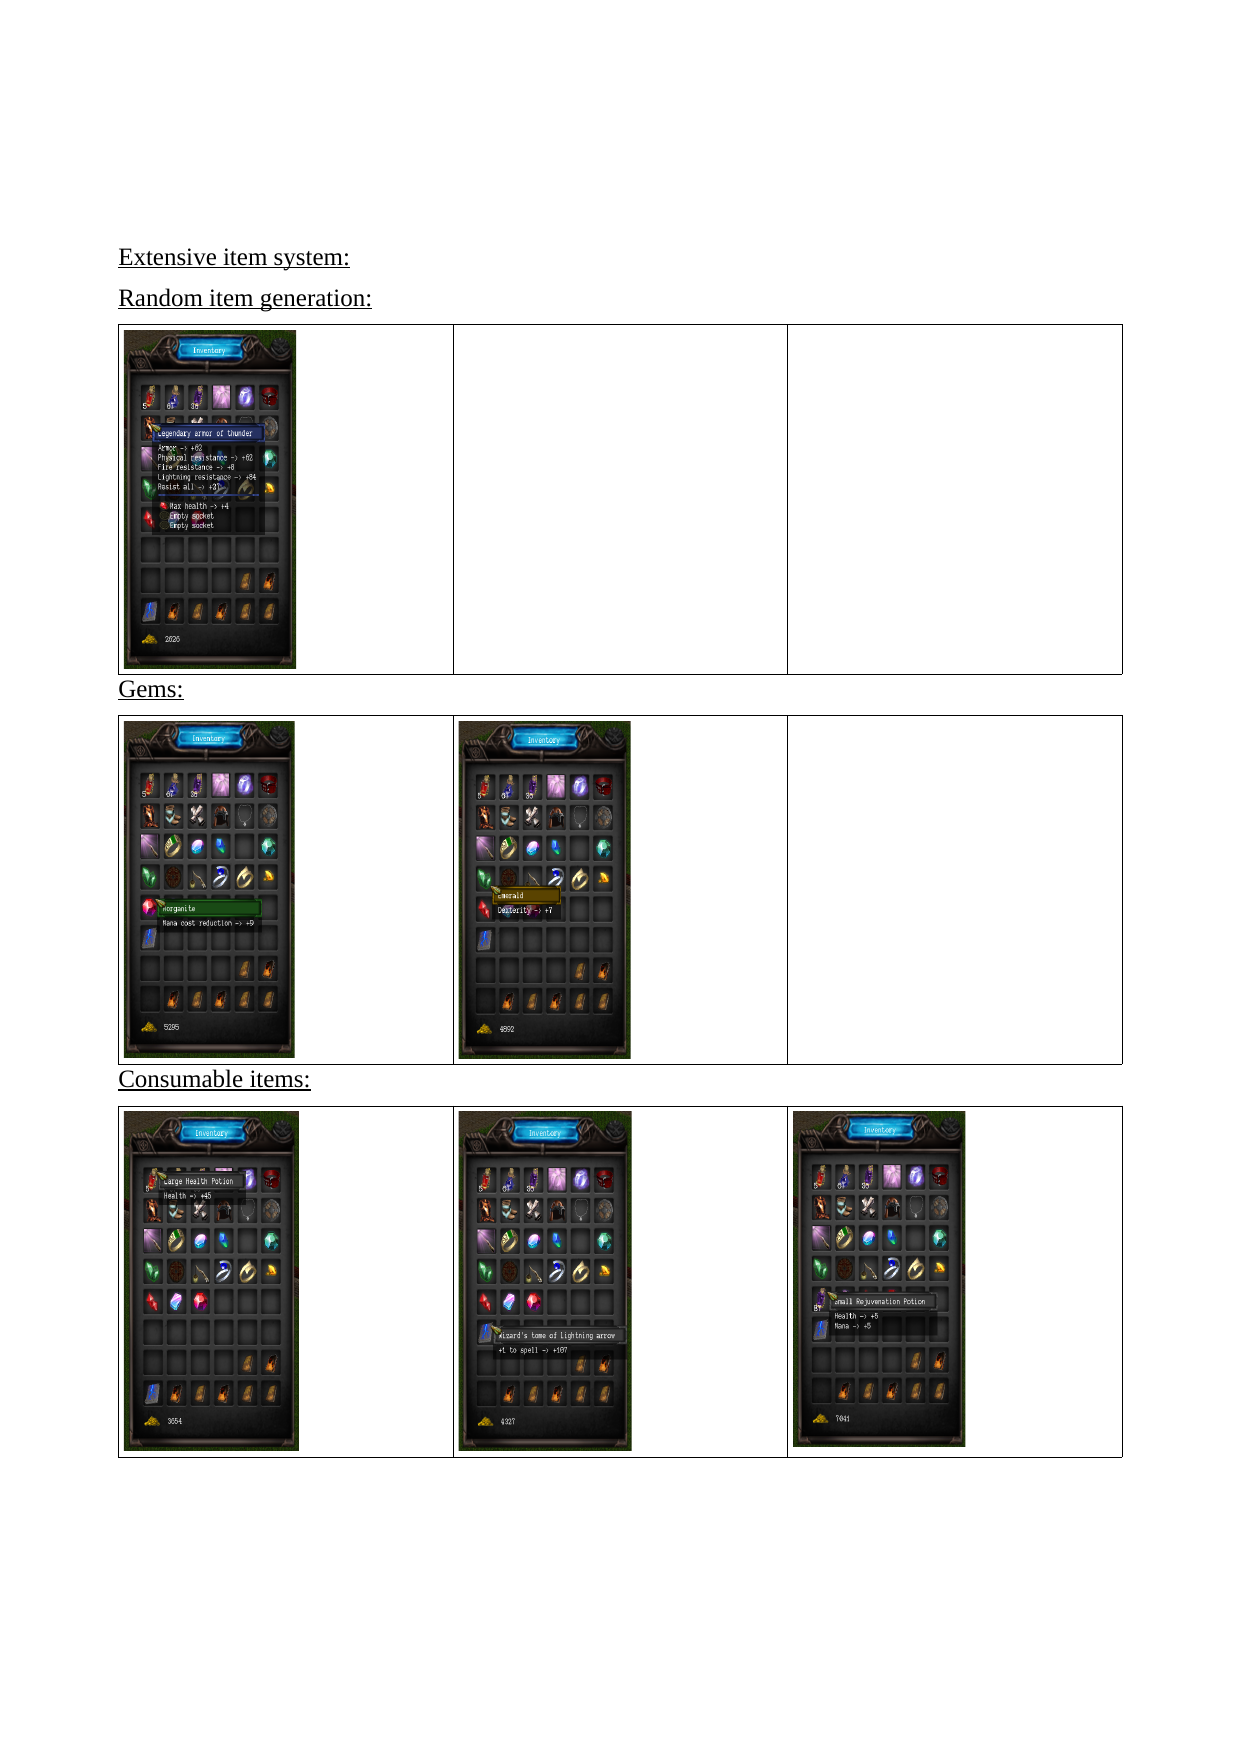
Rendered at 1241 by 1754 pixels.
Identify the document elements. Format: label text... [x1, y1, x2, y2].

table_header [454, 1107, 787, 1457]
picture [123, 330, 297, 669]
table_header [119, 325, 453, 674]
text Random item generation: [118, 283, 1122, 312]
table_header [788, 1107, 1122, 1457]
table_header [788, 716, 1122, 1064]
table_header [454, 325, 787, 674]
text Consumable items: [118, 1065, 1122, 1093]
picture [123, 1111, 299, 1451]
text Extensive item system: [118, 242, 1122, 271]
table_header [119, 1107, 453, 1457]
text Gems: [118, 675, 1122, 703]
picture [458, 721, 631, 1059]
table_header [454, 716, 787, 1064]
picture [123, 721, 295, 1058]
picture [793, 1111, 966, 1447]
table_header [788, 325, 1122, 674]
table_header [119, 716, 453, 1064]
picture [458, 1111, 632, 1451]
